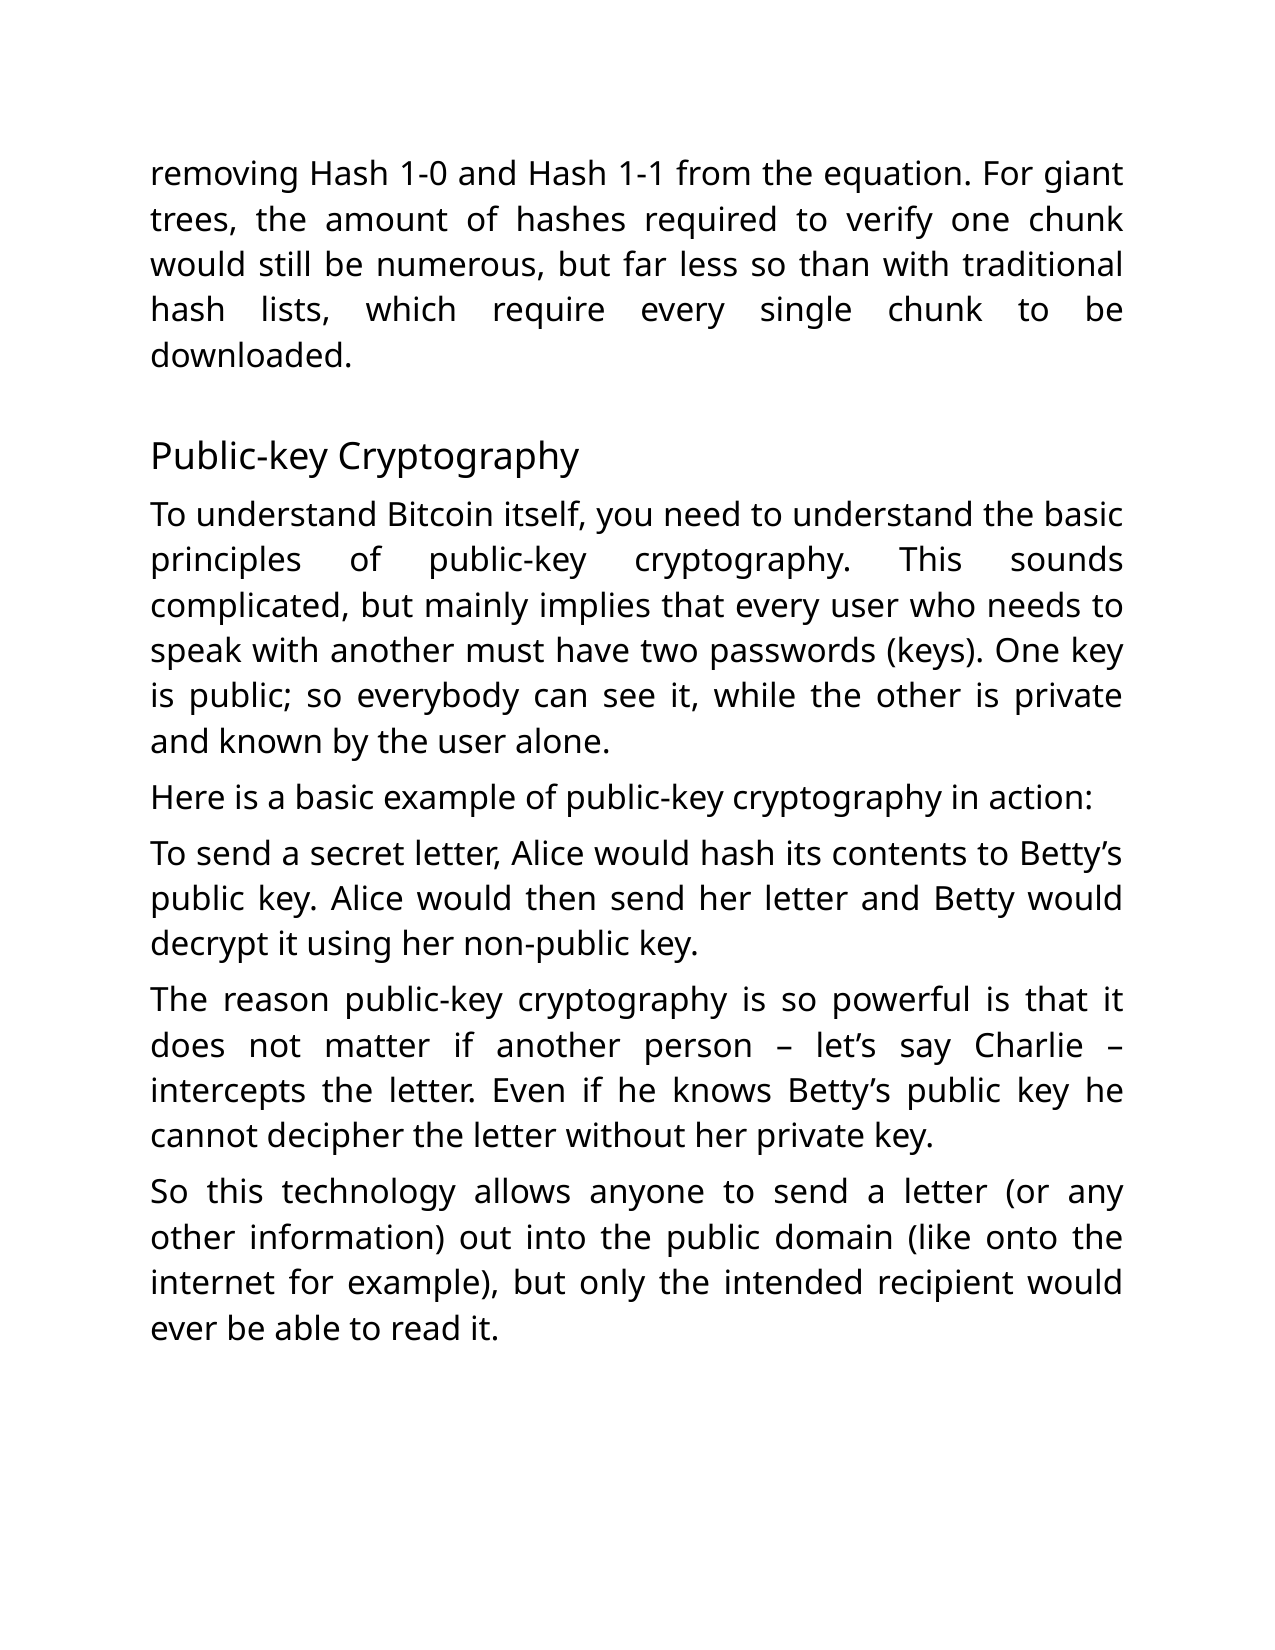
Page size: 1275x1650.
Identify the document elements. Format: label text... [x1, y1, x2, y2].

subtitle Public-key Cryptography [150, 429, 1125, 480]
text The reason public-key cryptography is so powerful is that it does not matter if another person – let’s say Charlie – intercepts the letter. Even if he knows Betty’s public key he cannot decipher the letter without her private key. [150, 976, 1125, 1158]
text To understand Bitcoin itself, you need to understand the basic principles of public-key cryptography. This sounds complicated, but mainly implies that every user who needs to speak with another must have two passwords (keys). One key is public; so everybody can see it, while the other is private and known by the user alone. [150, 491, 1125, 763]
text So this technology allows anyone to send a letter (or any other information) out into the public domain (like onto the internet for example), but only the intended recipient would ever be able to read it. [150, 1168, 1125, 1350]
text removing Hash 1-0 and Hash 1-1 from the equation. For giant trees, the amount of hashes required to verify one chunk would still be numerous, but far less so than with traditional hash lists, which require every single chunk to be downloaded. [150, 150, 1125, 377]
text To send a secret letter, Alice would hash its contents to Betty’s public key. Alice would then send her letter and Betty would decrypt it using her non-public key. [150, 829, 1125, 966]
text Here is a basic example of public-key cryptography in action: [150, 773, 1125, 819]
